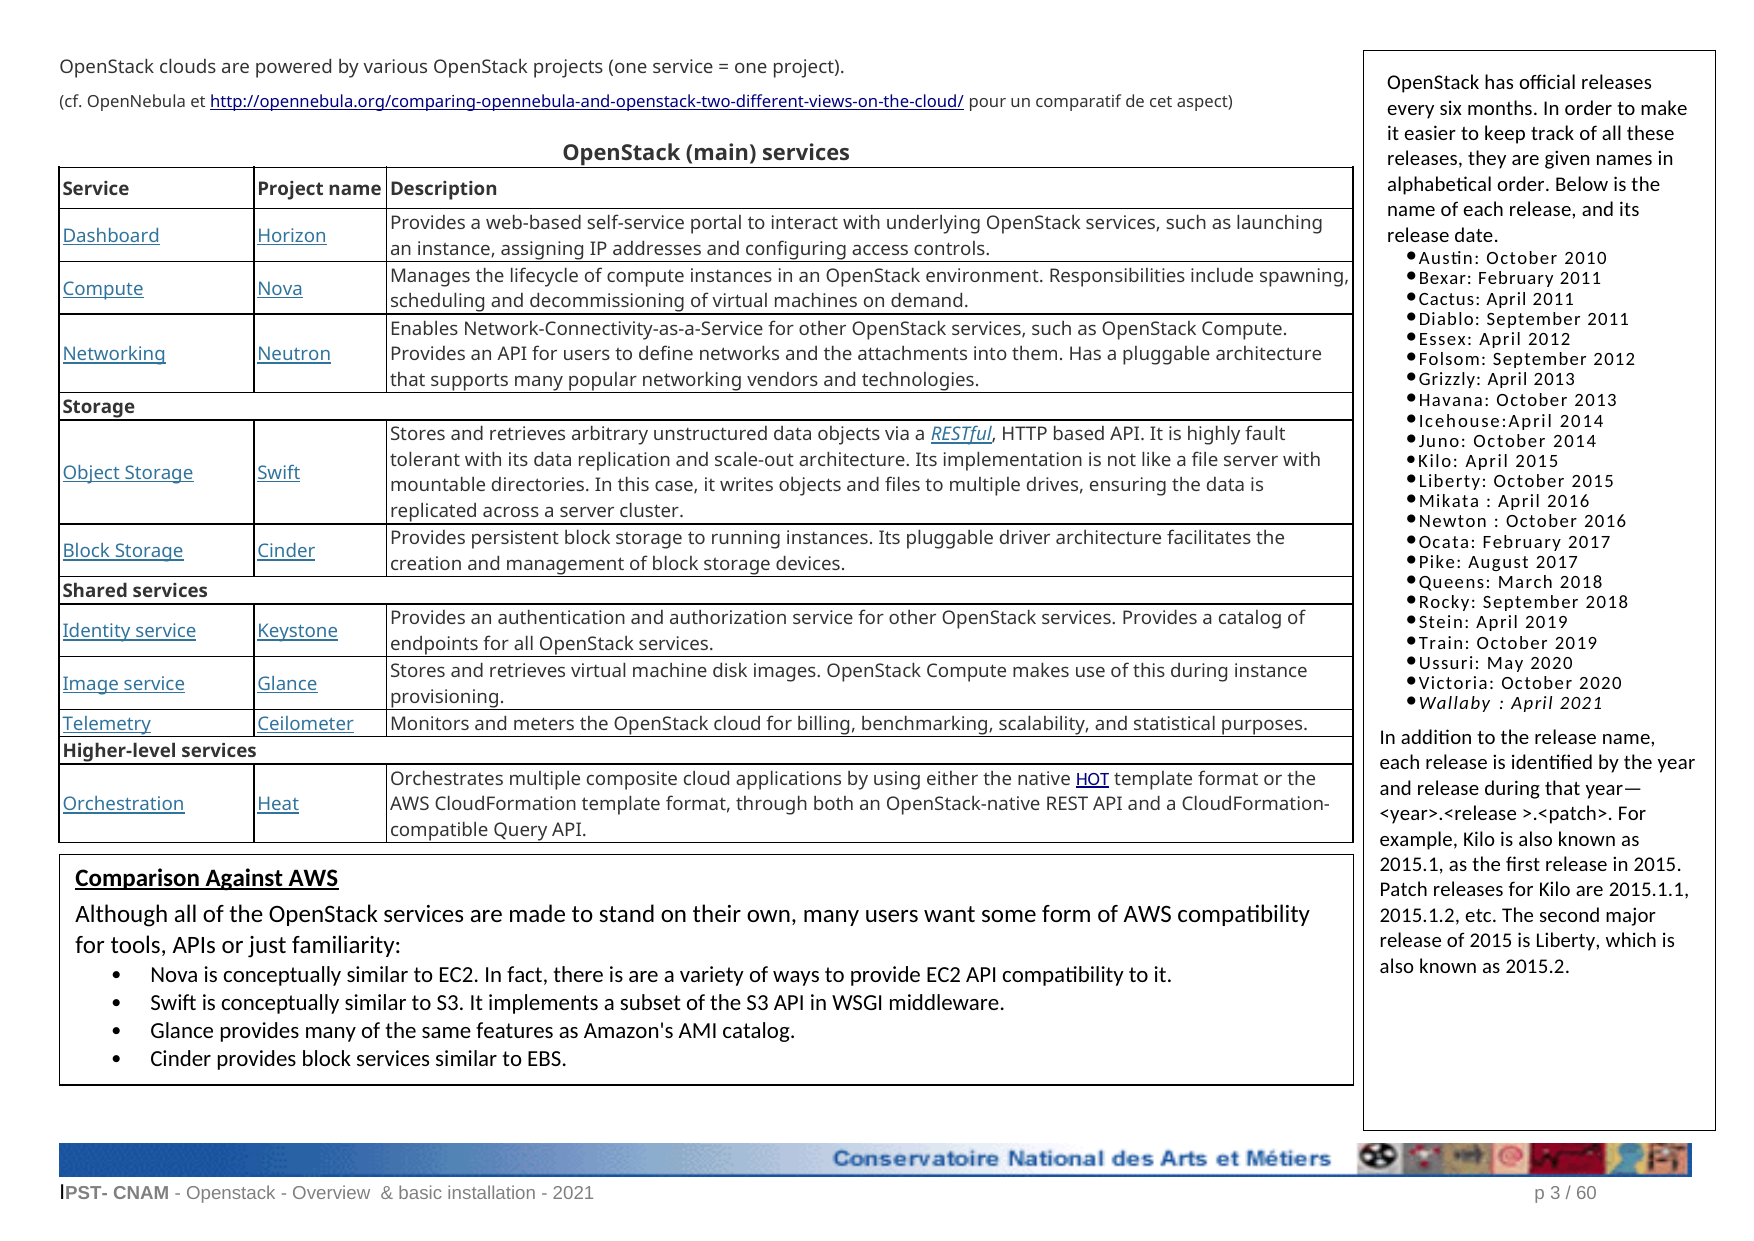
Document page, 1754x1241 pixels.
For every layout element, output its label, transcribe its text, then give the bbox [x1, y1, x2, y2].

table_cell Cinder [255, 525, 386, 576]
list Glance provides many of the same features as Amazon's AMI catalog. [113, 1016, 1338, 1044]
text Comparison Against AWS [75, 862, 1338, 893]
list Havana: October 2013 [1364, 390, 1700, 411]
table_cell Telemetry [60, 710, 253, 736]
table_cell Provides a web-based self-service portal to interact with underlying OpenStack services, such as launching an instance, assigning IP addresses and configuring access controls. [387, 209, 1352, 261]
table_cell Provides an authentication and authorization service for other OpenStack services. Provides a catalog of endpoints for all OpenStack services. [387, 605, 1352, 656]
table_cell Compute [60, 262, 253, 313]
table_cell Stores and retrieves virtual machine disk images. OpenStack Compute makes use of this during instance provisioning. [387, 657, 1352, 708]
table_cell Storage [60, 393, 1352, 419]
table_cell Object Storage [60, 421, 253, 523]
list Grizzly: April 2013 [1364, 369, 1700, 390]
text OpenStack has official releases every six months. In order to make it easier to keep track of all these releases, they are given names in alphabetical order. Below is the name of each release, and its release date. [1387, 69, 1700, 247]
list Diablo: September 2011 [1364, 309, 1700, 329]
table_cell Description [387, 168, 1352, 208]
table_cell Project name [255, 168, 386, 208]
list Cactus: April 2011 [1364, 289, 1700, 309]
table_header OpenStack (main) services [59, 137, 1353, 166]
list Queens: March 2018 [1364, 572, 1700, 593]
table_cell Higher-level services [60, 737, 1352, 763]
table_cell Image service [60, 657, 253, 708]
table_cell Identity service [60, 605, 253, 656]
table_cell Stores and retrieves arbitrary unstructured data objects via a RESTful, HTTP based API. It is highly fault tolerant with its data replication and scale-out architecture. Its implementation is not like a file server with mountable directories. In this case, it writes objects and files to multiple drives, ensuring the data is replicated across a server cluster. [387, 421, 1352, 523]
table_cell Swift [255, 421, 386, 523]
table_cell Manages the lifecycle of compute instances in an OpenStack environment. Responsibilities include spawning, scheduling and decommissioning of virtual machines on demand. [387, 262, 1352, 313]
table_cell Horizon [255, 209, 386, 261]
table_cell Service [60, 168, 253, 208]
list Juno: October 2014 [1364, 431, 1700, 451]
list Austin: October 2010 [1364, 247, 1700, 268]
list Pike: August 2017 [1364, 552, 1700, 572]
list Mikata : April 2016 [1364, 492, 1700, 512]
list Victoria: October 2020 [1364, 673, 1700, 694]
table_cell Nova [255, 262, 386, 313]
list Stein: April 2019 [1364, 613, 1700, 633]
text (cf. OpenNebula et http://opennebula.org/comparing-opennebula-and-openstack-two-different-views-on-the-cloud/ pour un comparatif de cet aspect) [59, 90, 1363, 113]
list Ussuri: May 2020 [1364, 653, 1700, 673]
table_cell Dashboard [60, 209, 253, 261]
table_cell Provides persistent block storage to running instances. Its pluggable driver architecture facilitates the creation and management of block storage devices. [387, 525, 1352, 576]
table_cell Enables Network-Connectivity-as-a-Service for other OpenStack services, such as OpenStack Compute. Provides an API for users to define networks and the attachments into them. Has a pluggable architecture that supports many popular networking vendors and technologies. [387, 315, 1352, 392]
table_cell Monitors and meters the OpenStack cloud for billing, benchmarking, scalability, and statistical purposes. [387, 710, 1352, 736]
list Liberty: October 2015 [1364, 471, 1700, 492]
table_cell Heat [255, 765, 386, 841]
list Nova is conceptually similar to EC2. In fact, there is are a variety of ways to provide EC2 API compatibility to it. [113, 960, 1338, 988]
list Bexar: February 2011 [1364, 268, 1700, 289]
text In addition to the release name, each release is identified by the year and release during that year—<year>.<release >.<patch>. For example, Kilo is also known as 2015.1, as the first release in 2015. Patch releases for Kilo are 2015.1.1, 2015.1.2, etc. The second major release of 2015 is Liberty, which is also known as 2015.2. [1379, 724, 1700, 978]
table_cell Shared services [60, 577, 1352, 603]
table_cell Neutron [255, 315, 386, 392]
list Kilo: April 2015 [1364, 451, 1700, 471]
list Rocky: September 2018 [1364, 593, 1700, 613]
table_cell Glance [255, 657, 386, 708]
list Icehouse:April 2014 [1364, 411, 1700, 431]
list Cinder provides block services similar to EBS. [113, 1044, 1338, 1072]
list Swift is conceptually similar to S3. It implements a subset of the S3 API in WSGI middleware. [113, 988, 1338, 1016]
list Wallaby : April 2021 [1364, 694, 1700, 714]
table_cell Block Storage [60, 525, 253, 576]
text OpenStack clouds are powered by various OpenStack projects (one service = one project). [59, 53, 1363, 79]
list Folsom: September 2012 [1364, 349, 1700, 369]
list Train: October 2019 [1364, 633, 1700, 653]
table_cell Orchestration [60, 765, 253, 841]
list Ocata: February 2017 [1364, 532, 1700, 552]
list Newton : October 2016 [1364, 512, 1700, 532]
table_cell Ceilometer [255, 710, 386, 736]
text Although all of the OpenStack services are made to stand on their own, many users want some form of AWS compatibility for tools, APIs or just familiarity: [75, 899, 1338, 960]
table_cell Keystone [255, 605, 386, 656]
table_cell Networking [60, 315, 253, 392]
table_cell Orchestrates multiple composite cloud applications by using either the native HOT template format or the AWS CloudFormation template format, through both an OpenStack-native REST API and a CloudFormation-compatible Query API. [387, 765, 1352, 841]
list Essex: April 2012 [1364, 329, 1700, 349]
